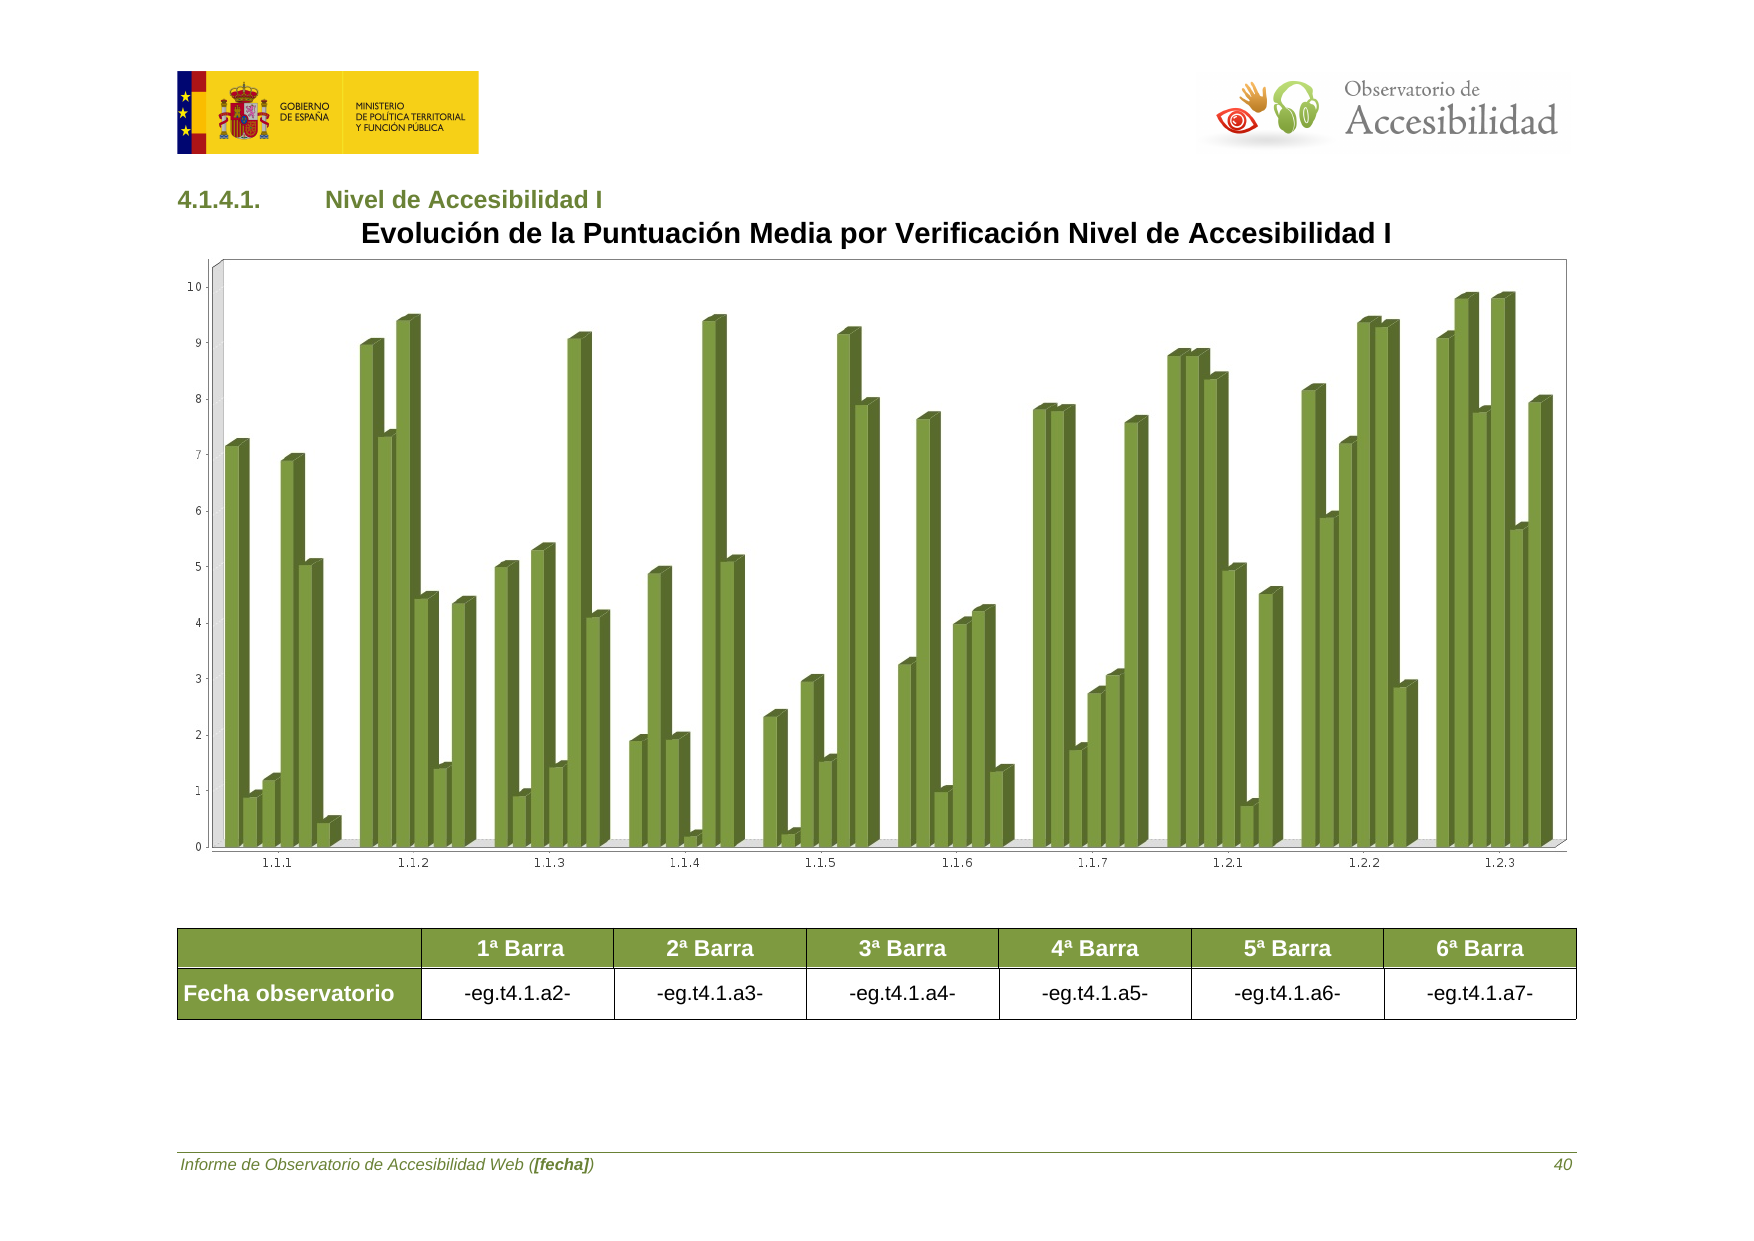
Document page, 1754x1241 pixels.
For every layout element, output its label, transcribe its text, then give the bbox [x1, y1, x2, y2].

table_cell -eg.t4.1.a7- [1385, 969, 1576, 1019]
table_header 2ª Barra [614, 929, 806, 967]
picture [177, 250, 1577, 875]
subtitle Nivel de Accesibilidad I [177, 185, 1577, 214]
table_cell -eg.t4.1.a5- [1000, 969, 1191, 1019]
table_cell Fecha observatorio [178, 969, 421, 1019]
table_header 1ª Barra [422, 929, 613, 967]
table_cell -eg.t4.1.a6- [1192, 969, 1384, 1019]
table_cell -eg.t4.1.a3- [615, 969, 806, 1019]
table_header 6ª Barra [1384, 929, 1576, 967]
text Evolución de la Puntuación Media por Verificación Nivel de Accesibilidad I [177, 216, 1577, 250]
table_cell -eg.t4.1.a2- [422, 969, 614, 1019]
table_cell -eg.t4.1.a4- [807, 969, 999, 1019]
picture [177, 71, 479, 154]
table_header [178, 929, 421, 967]
table_header 3ª Barra [807, 929, 998, 967]
picture [1196, 72, 1572, 154]
table_header 4ª Barra [999, 929, 1191, 967]
table_header 5ª Barra [1192, 929, 1383, 967]
